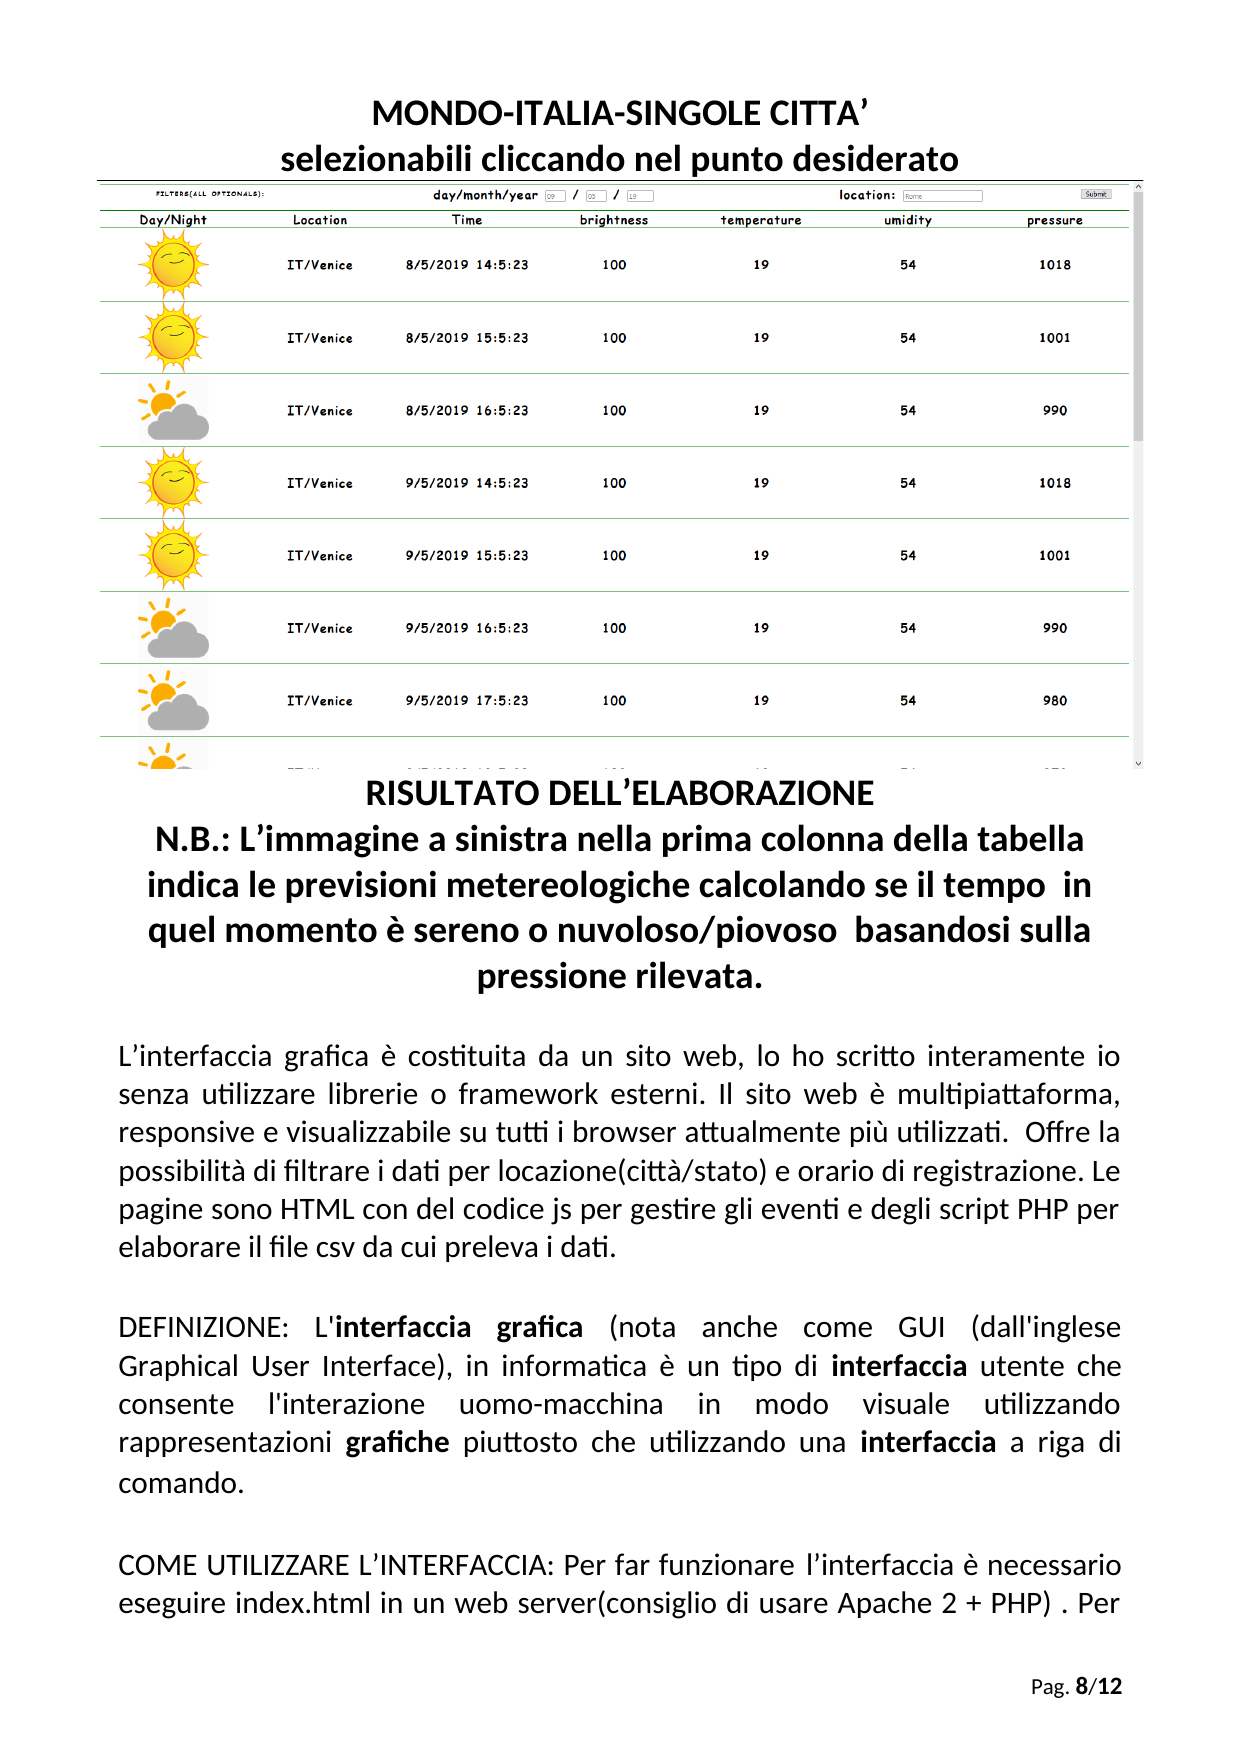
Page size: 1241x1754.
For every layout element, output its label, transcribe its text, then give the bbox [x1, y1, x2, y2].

picture [96, 180, 1144, 769]
text DEFINIZIONE: L'interfaccia grafica (nota anche come GUI (dall'inglese Graphical User Interface), in informatica è un tipo di interfaccia utente che consente l'interazione uomo-macchina in modo visuale utilizzando rappresentazioni grafiche piuttosto che utilizzando una interfaccia a riga di comando. [118, 1308, 1122, 1503]
text RISULTATO DELL’ELABORAZIONE [118, 769, 1122, 815]
text L’interfaccia grafica è costituita da un sito web, lo ho scritto interamente io senza utilizzare librerie o framework esterni. Il sito web è multipiattaforma, responsive e visualizzabile su tutti i browser attualmente più utilizzati. Offre la possibilità di filtrare i dati per locazione(città/stato) e orario di registrazione. Le pagine sono HTML con del codice js per gestire gli eventi e degli script PHP per elaborare il file csv da cui preleva i dati. [118, 1036, 1122, 1265]
text N.B.: L’immagine a sinistra nella prima colonna della tabella indica le previsioni metereologiche calcolando se il tempo in quel momento è sereno o nuvoloso/piovoso basandosi sulla pressione rilevata. [118, 815, 1122, 998]
text selezionabili cliccando nel punto desiderato [118, 134, 1122, 180]
text COME UTILIZZARE L’INTERFACCIA: Per far funzionare l’interfaccia è necessario eseguire index.html in un web server(consiglio di usare Apache 2 + PHP) . Per [118, 1545, 1122, 1622]
text MONDO-ITALIA-SINGOLE CITTA’ [118, 89, 1122, 134]
